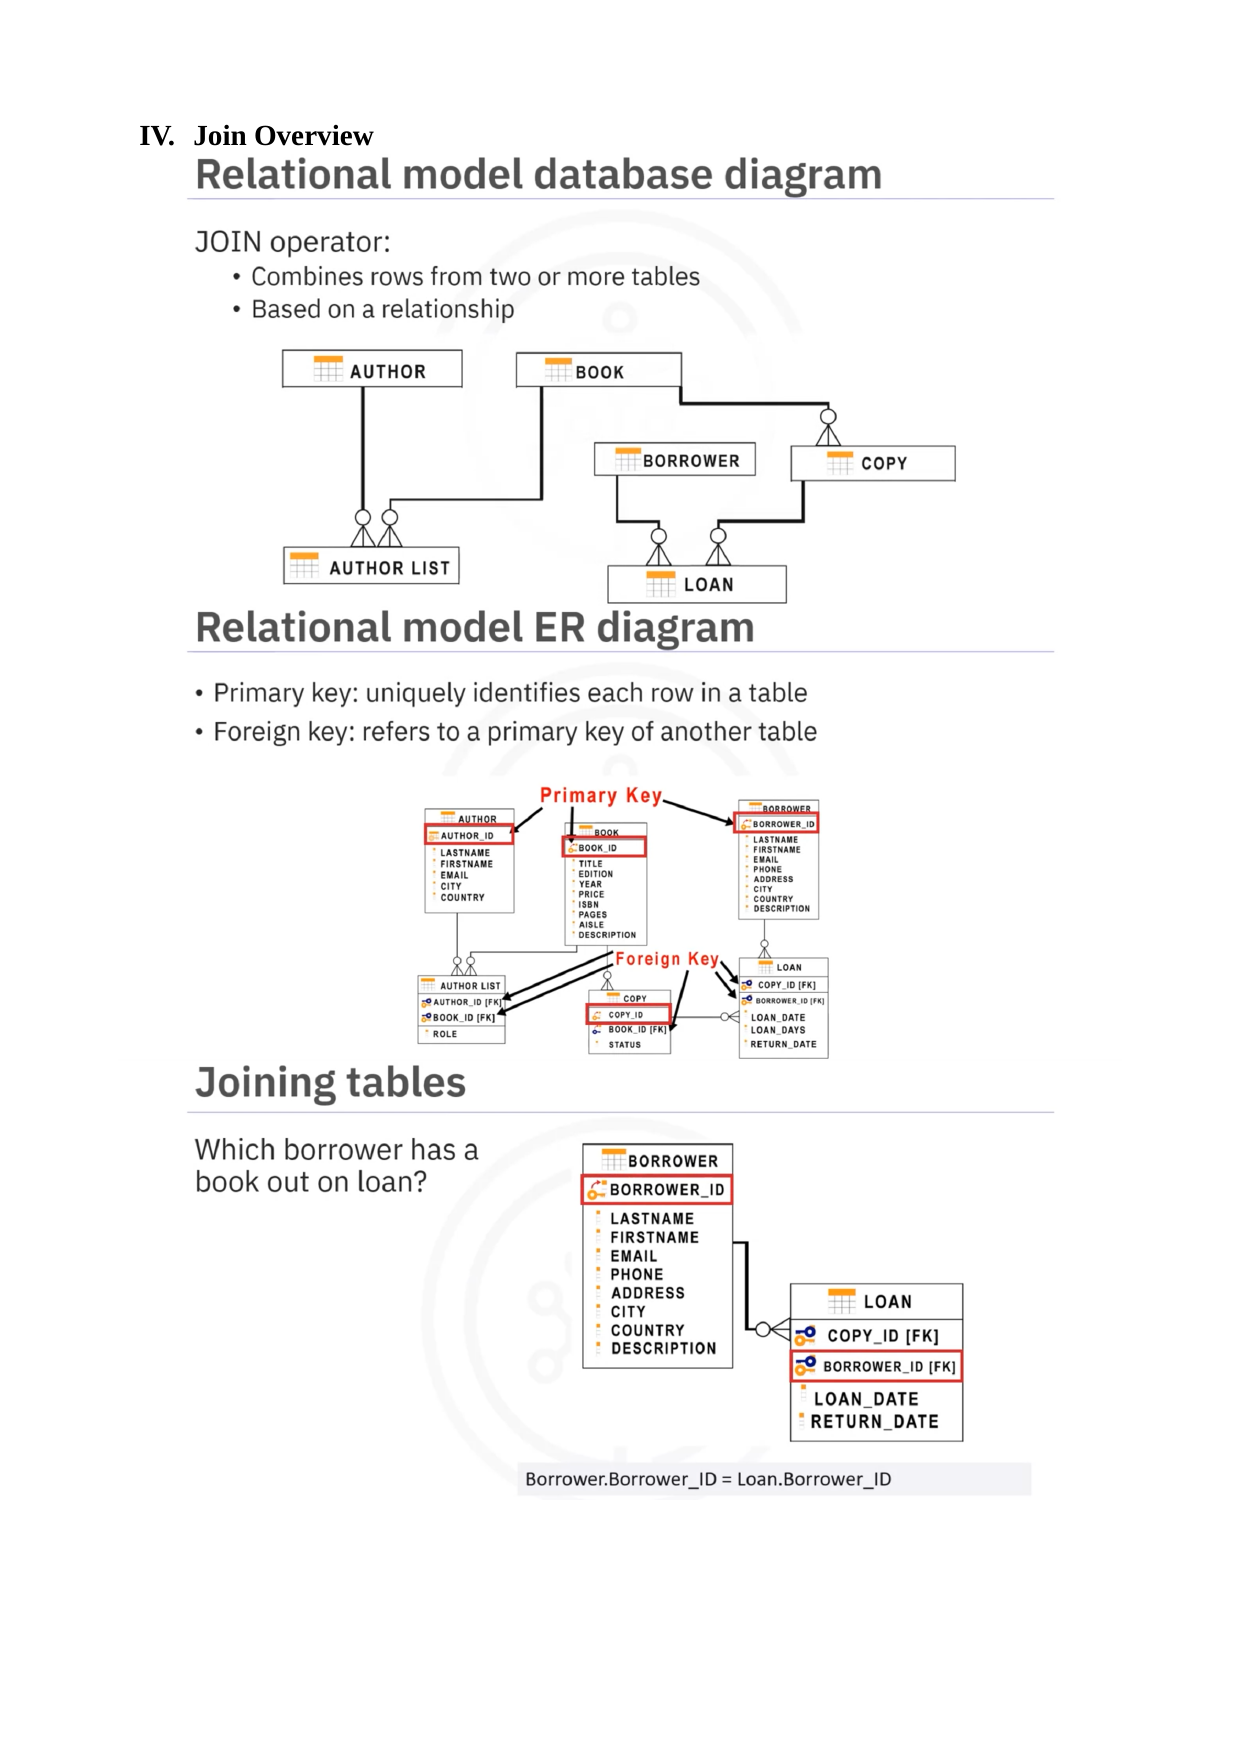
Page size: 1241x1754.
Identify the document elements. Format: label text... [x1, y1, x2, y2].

list Join Overview [175, 118, 1122, 151]
picture [118, 151, 1123, 1500]
